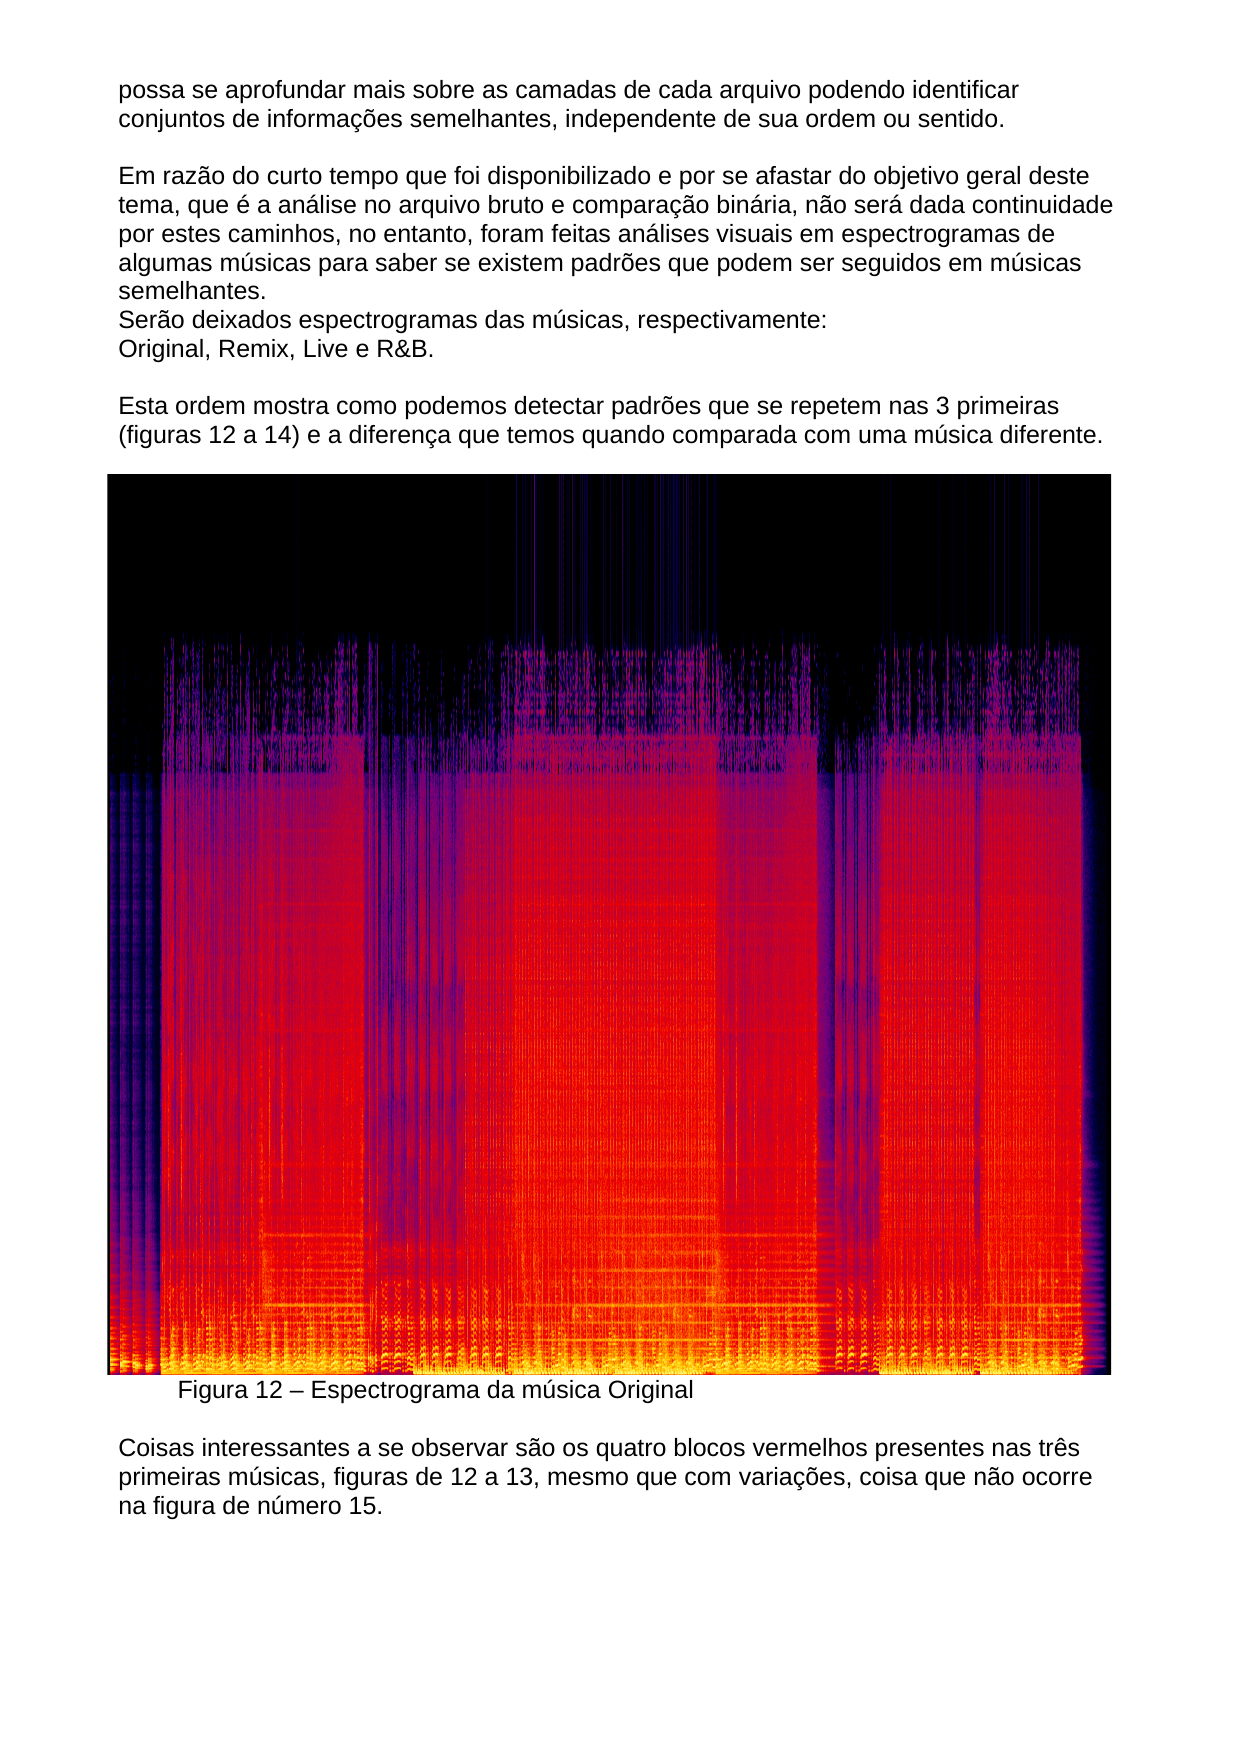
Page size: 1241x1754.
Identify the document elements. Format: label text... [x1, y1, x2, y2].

text Figura 12 – Espectrograma da música Original [177, 1375, 1063, 1404]
text Serão deixados espectrogramas das músicas, respectivamente: [118, 305, 1122, 334]
text Original, Remix, Live e R&B. [118, 334, 1122, 362]
text Em razão do curto tempo que foi disponibilizado e por se afastar do objetivo geral deste tema, que é a análise no arquivo bruto e comparação binária, não será dada continuidade por estes caminhos, no entanto, foram feitas análises visuais em espectrogramas de algumas músicas para saber se existem padrões que podem ser seguidos em músicas semelhantes. [118, 161, 1122, 305]
text Coisas interessantes a se observar são os quatro blocos vermelhos presentes nas três primeiras músicas, figuras de 12 a 13, mesmo que com variações, coisa que não ocorre na figura de número 15. [118, 1433, 1122, 1519]
picture [107, 474, 1112, 1375]
text Esta ordem mostra como podemos detectar padrões que se repetem nas 3 primeiras (figuras 12 a 14) e a diferença que temos quando comparada com uma música diferente. [118, 391, 1122, 449]
text possa se aprofundar mais sobre as camadas de cada arquivo podendo identificar conjuntos de informações semelhantes, independente de sua ordem ou sentido. [118, 75, 1122, 132]
